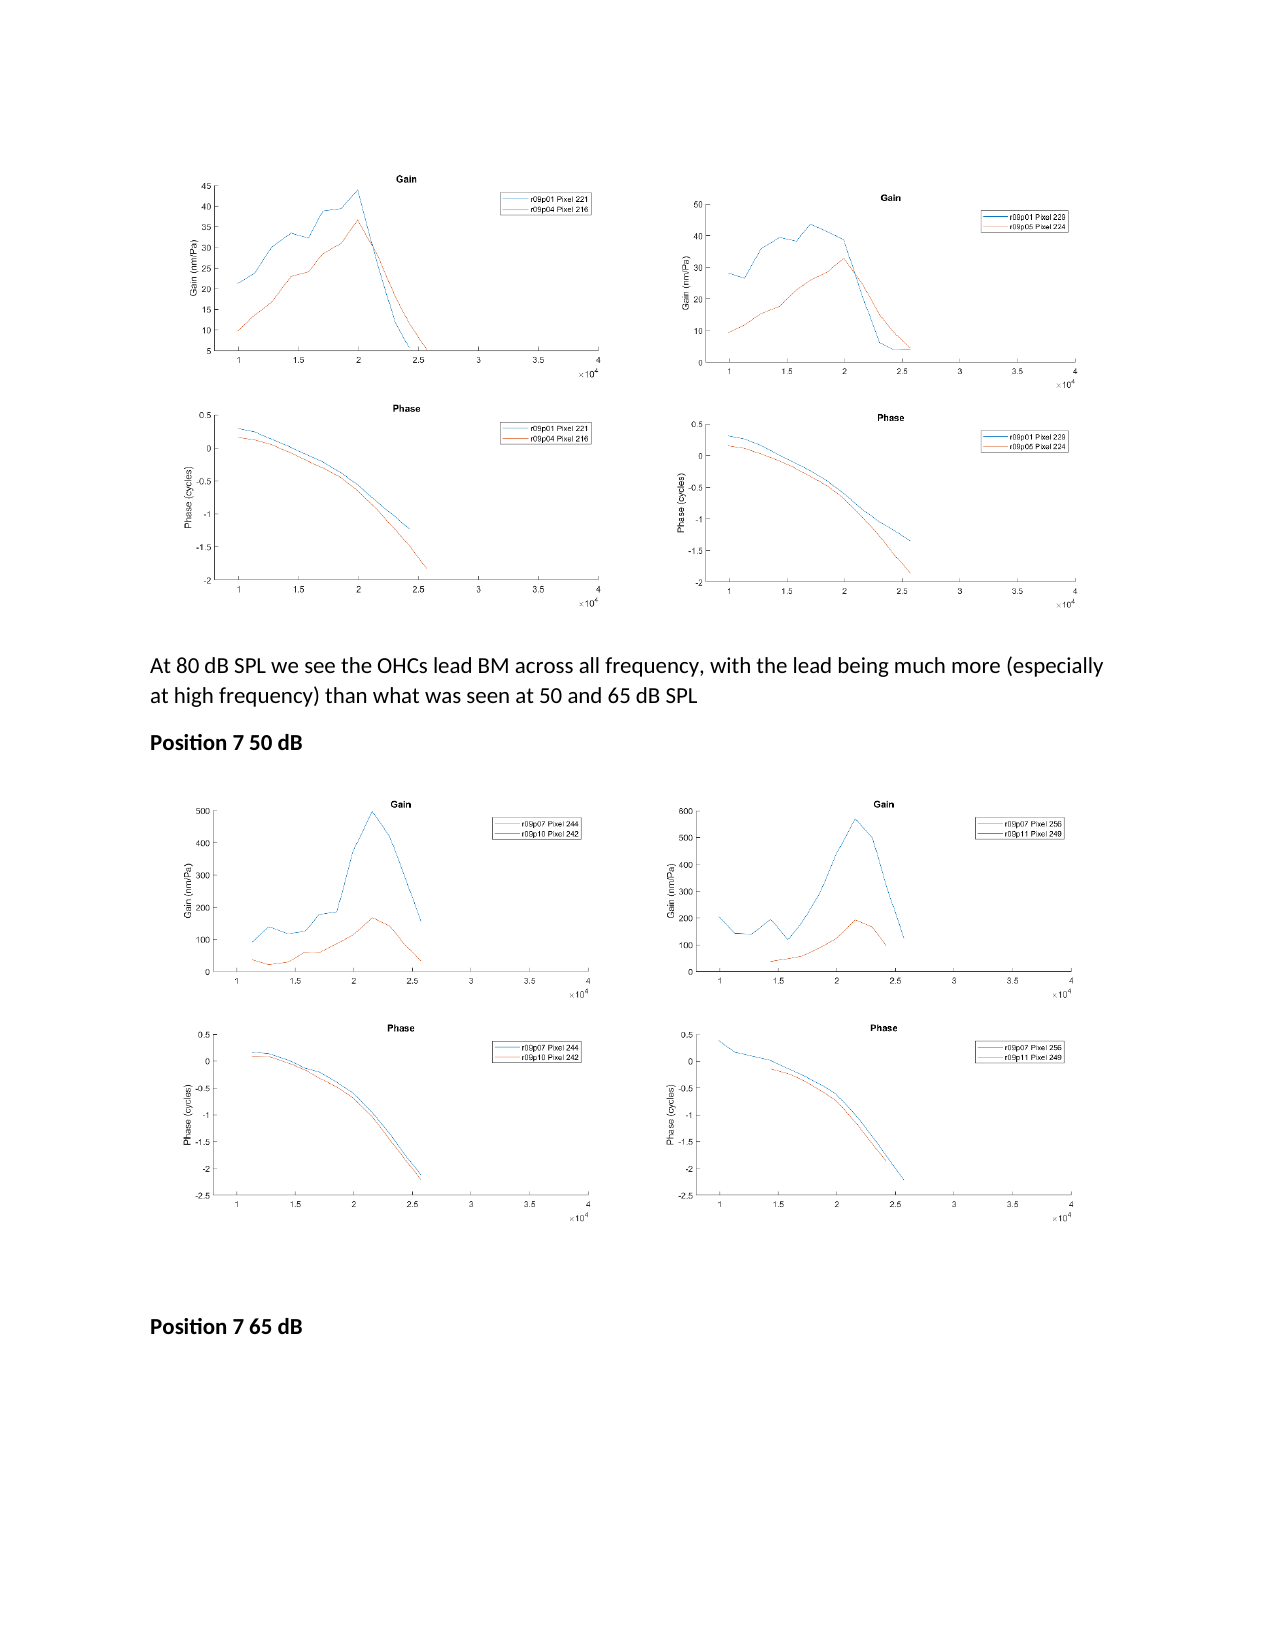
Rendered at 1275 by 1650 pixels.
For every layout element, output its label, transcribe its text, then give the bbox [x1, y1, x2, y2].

text Position 7 65 dB [150, 1312, 1125, 1340]
text At 80 dB SPL we see the OHCs lead BM across all frequency, with the lead being much more (especially at high frequency) than what was seen at 50 and 65 dB SPL [150, 651, 1125, 709]
text Position 7 50 dB [150, 728, 1125, 756]
picture [150, 775, 1117, 1247]
picture [150, 150, 1120, 633]
